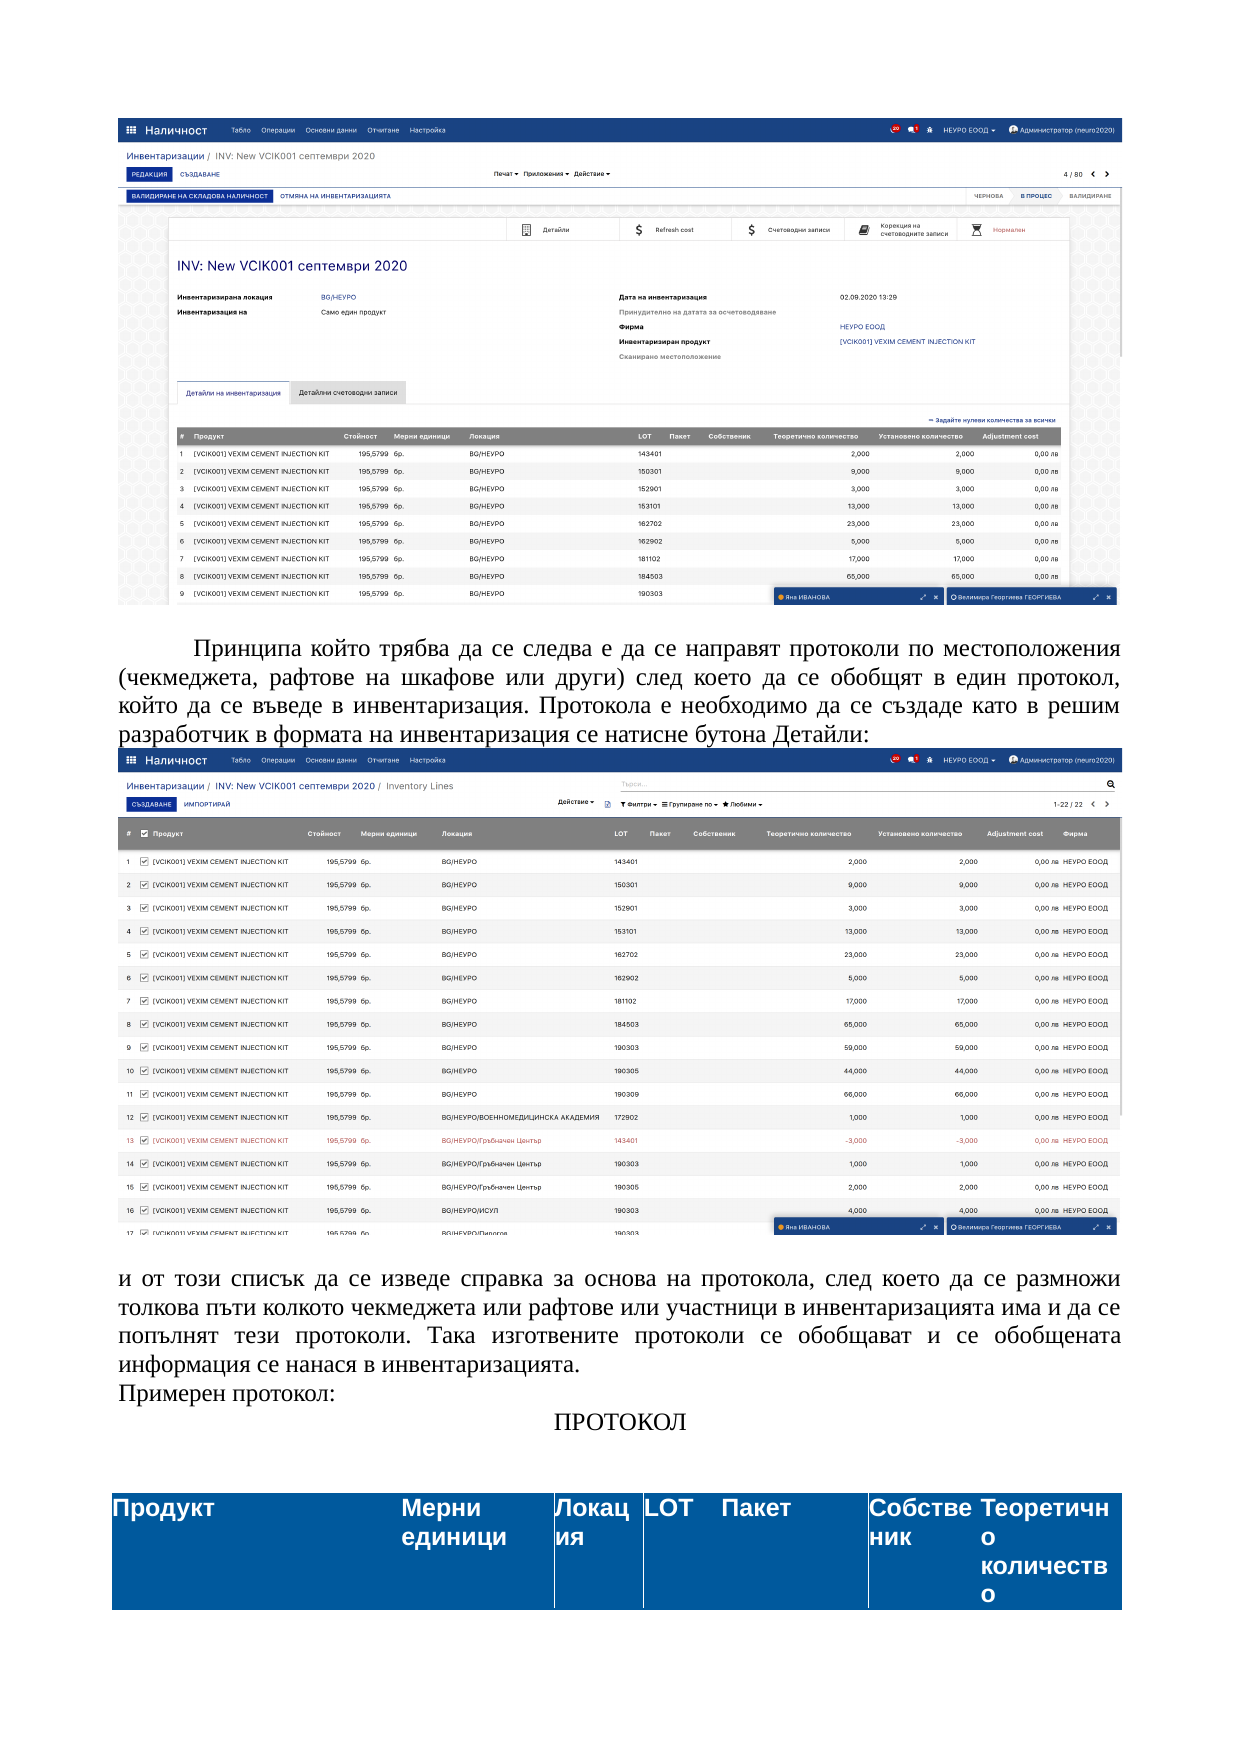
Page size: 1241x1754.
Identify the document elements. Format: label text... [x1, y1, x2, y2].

text и от този списък да се изведе справка за основа на протокола, след което да се размножи толкова пъти колкото чекмеджета или рафтове или участници в инвентаризацията има и да се попълнят тези протоколи. Така изготвените протоколи се обобщават и се обобщената информация се нанася в инвентаризацията. [118, 1263, 1122, 1378]
table_header Продукт [112, 1493, 401, 1608]
picture [118, 118, 1123, 605]
text Принципа който трябва да се следва е да се направят протоколи по местоположения (чекмеджета, рафтове на шкафове или други) след което да се обобщят в един протокол, който да се въведе в инвентаризация. Протокола е необходимо да се създаде като в решим разработчик в формата на инвентаризация се натисне бутона Детайли: [118, 633, 1122, 748]
picture [118, 748, 1123, 1235]
table_header Пакет [721, 1493, 868, 1608]
text ПРОТОКОЛ [118, 1407, 1122, 1436]
table_header Теоретично количество [980, 1493, 1122, 1608]
table_header Локация [555, 1493, 643, 1608]
text Примерен протокол: [118, 1378, 1122, 1407]
table_header Собственик [869, 1493, 980, 1608]
table_header Мерни единици [401, 1493, 554, 1608]
table_header LOT [644, 1493, 721, 1608]
